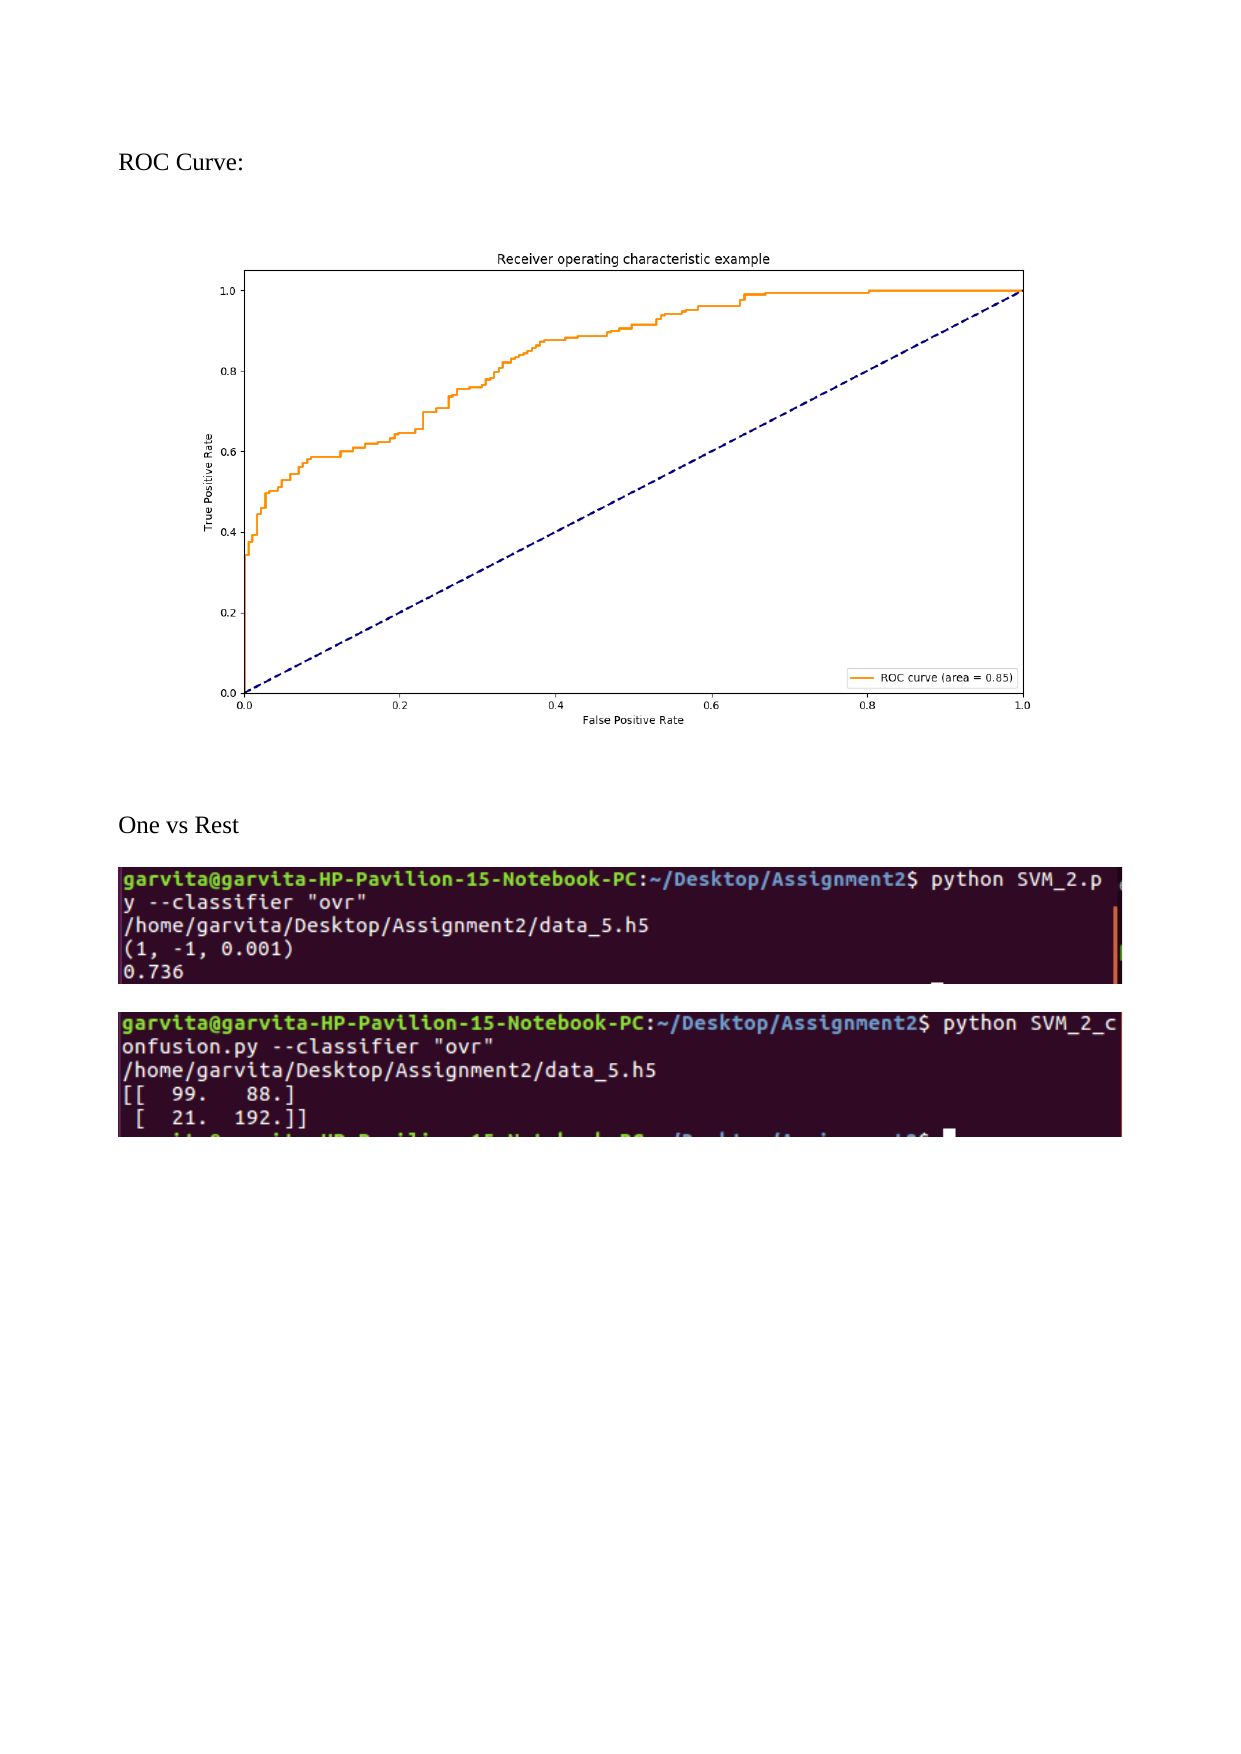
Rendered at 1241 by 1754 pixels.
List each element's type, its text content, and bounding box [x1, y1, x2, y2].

text One vs Rest [118, 810, 1122, 838]
picture [118, 204, 1123, 753]
picture [118, 867, 1123, 984]
picture [118, 1012, 1123, 1137]
text ROC Curve: [118, 147, 1122, 176]
